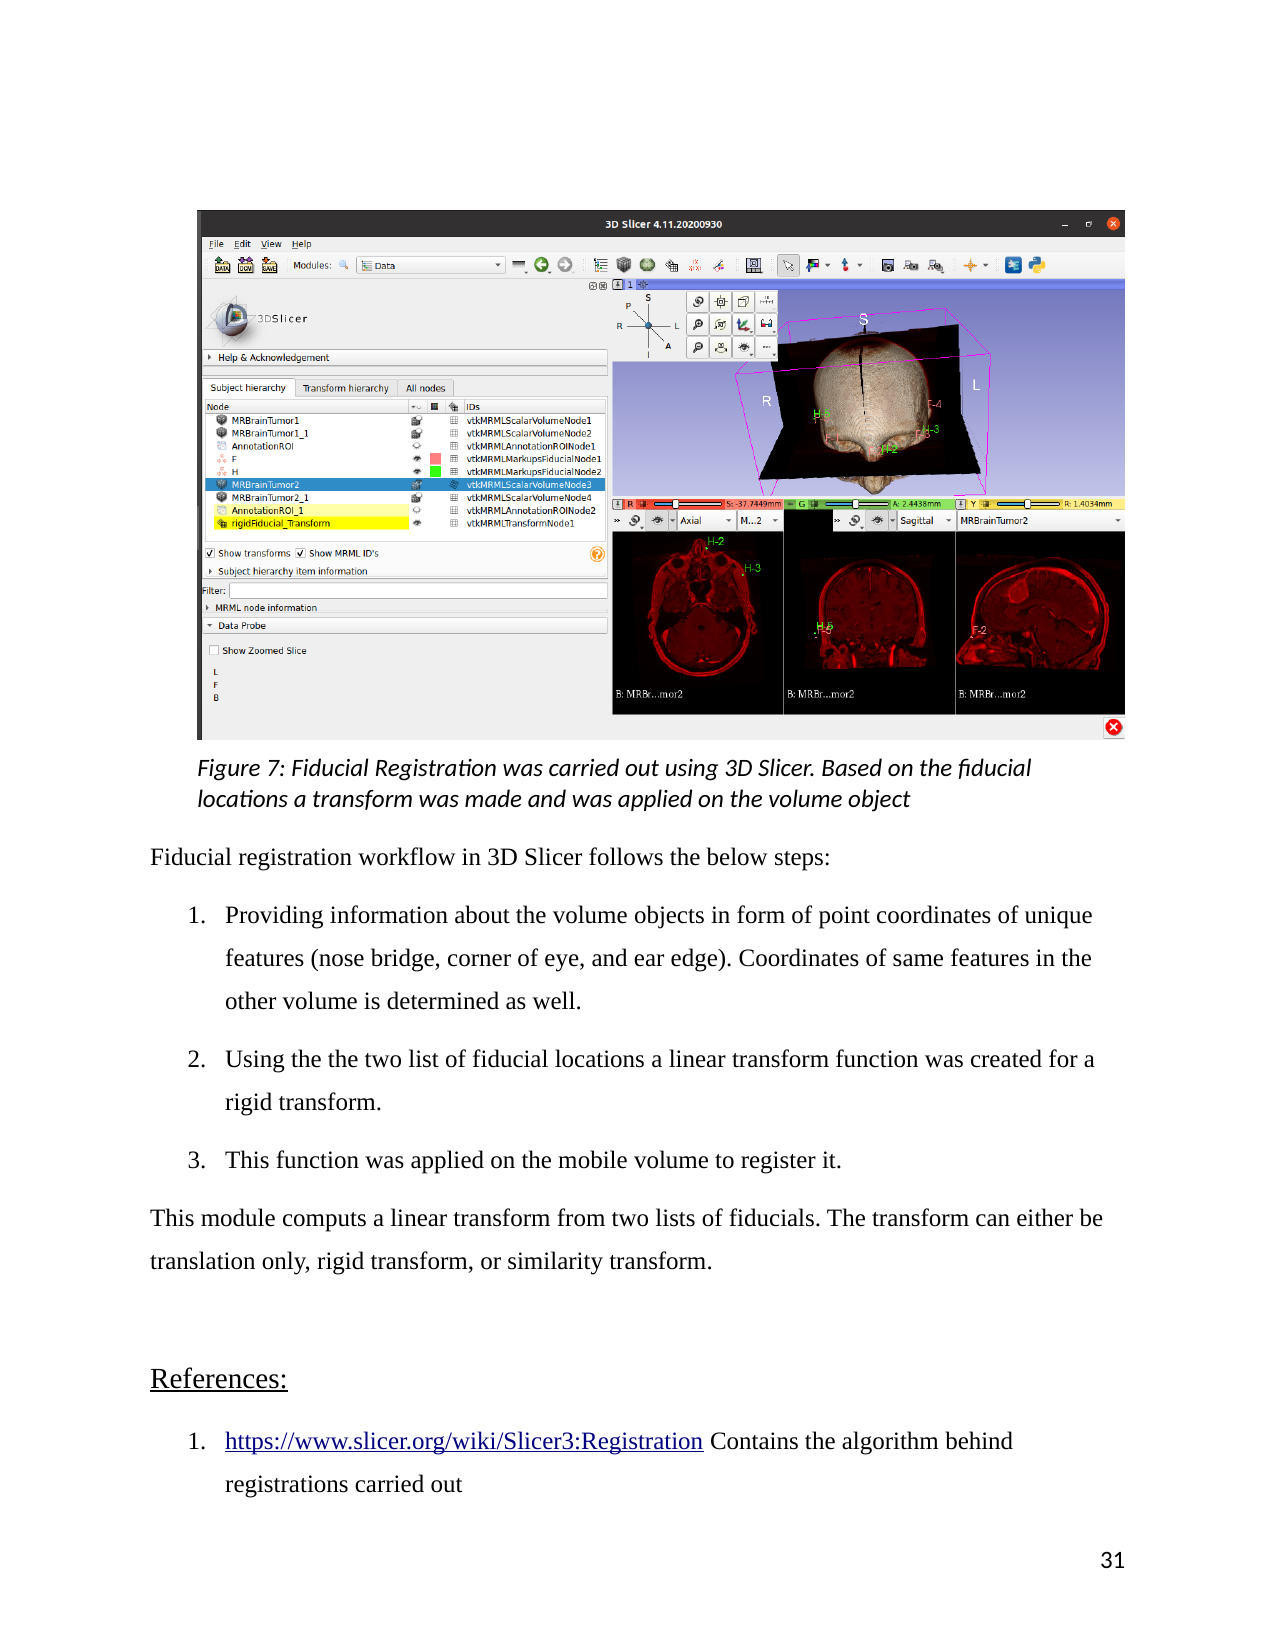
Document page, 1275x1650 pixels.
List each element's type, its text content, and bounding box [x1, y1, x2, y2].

list https://www.slicer.org/wiki/Slicer3:Registration Contains the algorithm behind registrations carried out [187, 1426, 1125, 1498]
text References: [150, 1361, 1125, 1395]
list Using the the two list of fiducial locations a linear transform function was created for a rigid transform. [187, 1044, 1125, 1116]
text Figure 7: Fiducial Registration was carried out using 3D Slicer. Based on the fiducial locations a transform was made and was applied on the volume object [197, 740, 1125, 813]
list Providing information about the volume objects in form of point coordinates of unique features (nose bridge, corner of eye, and ear edge). Coordinates of same features in the other volume is determined as well. [187, 900, 1125, 1015]
text Fiducial registration workflow in 3D Slicer follows the below steps: [150, 198, 1125, 871]
picture [197, 210, 1125, 740]
text This module computs a linear transform from two lists of fiducials. The transform can either be translation only, rigid transform, or similarity transform. [150, 1203, 1125, 1274]
list This function was applied on the mobile volume to register it. [187, 1145, 1125, 1174]
